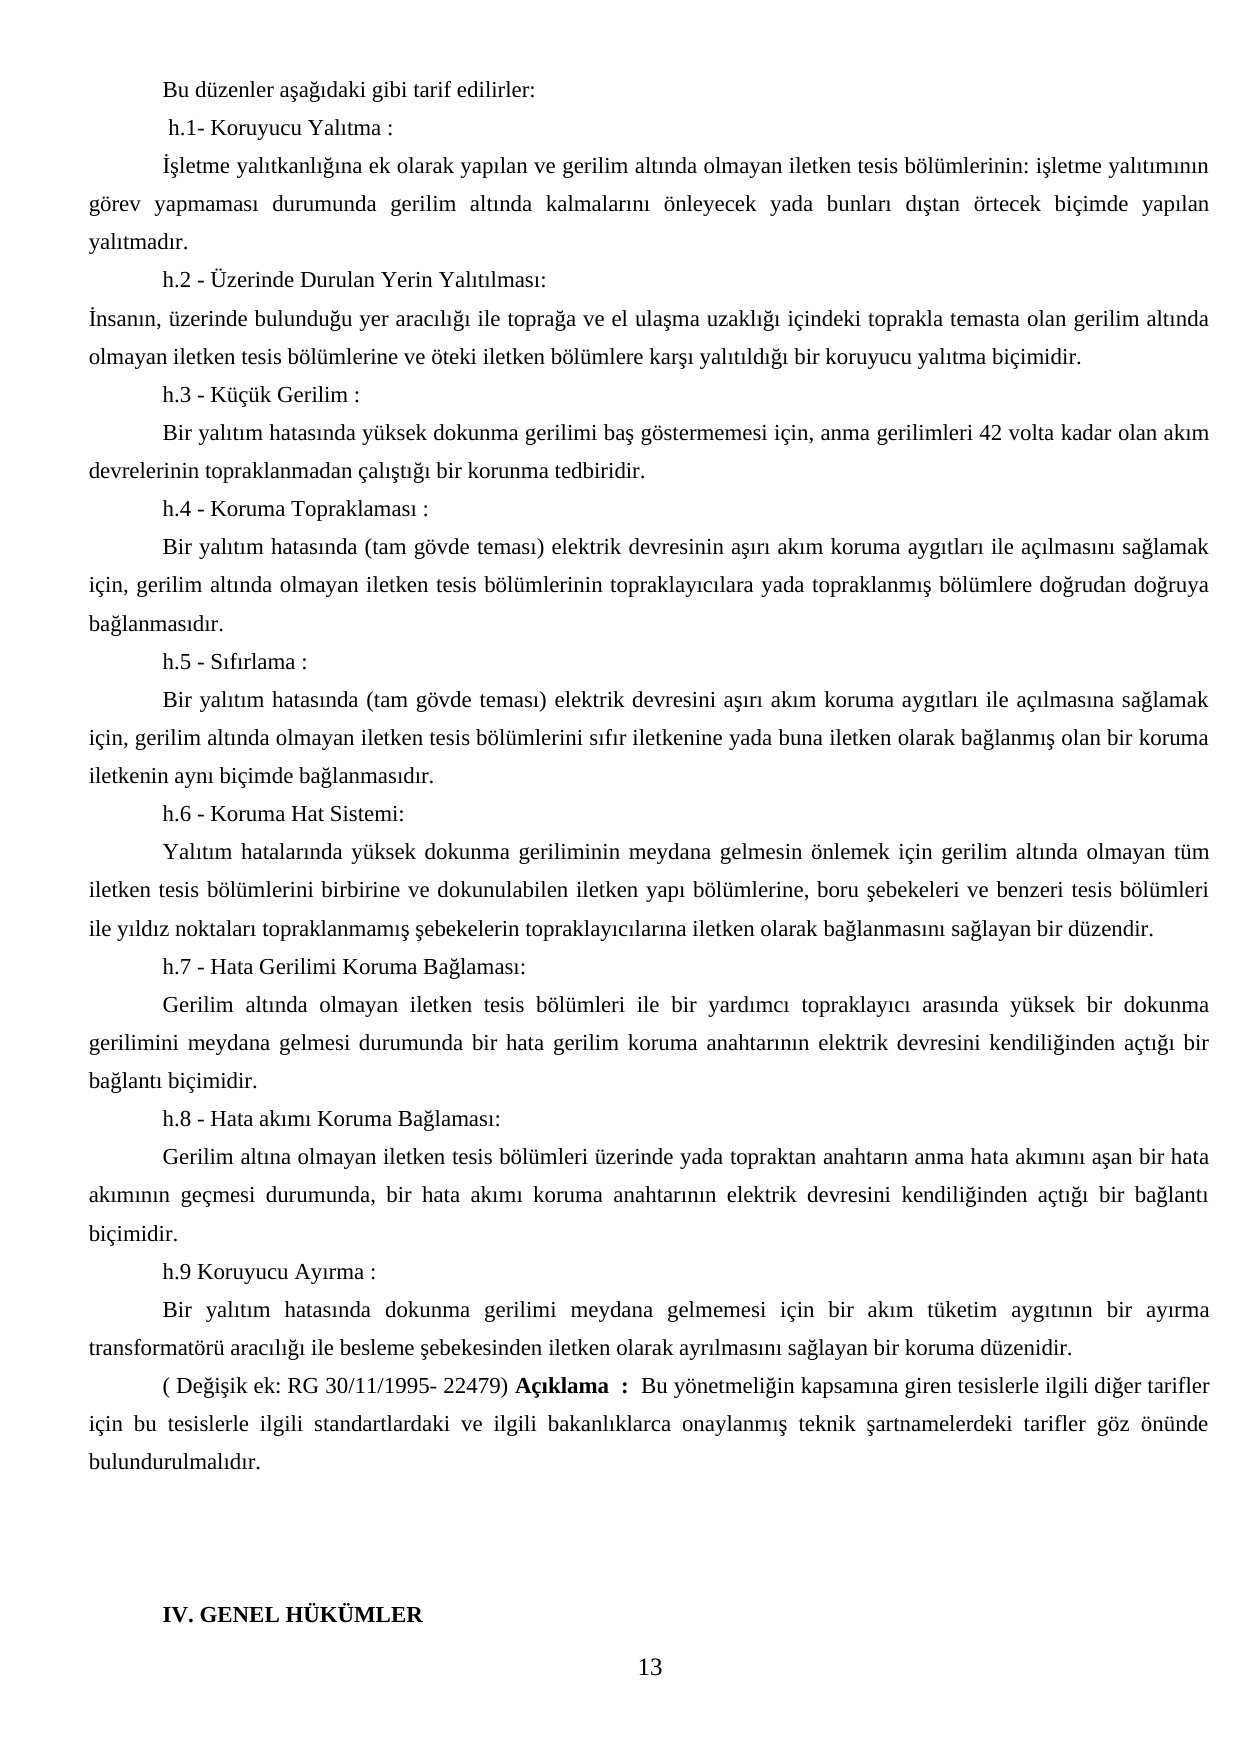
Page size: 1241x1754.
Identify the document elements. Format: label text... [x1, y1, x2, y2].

text h.1- Koruyucu Yalıtma : [88, 115, 1211, 140]
text h.5 - Sıfırlama : [88, 649, 1211, 674]
text h.8 - Hata akımı Koruma Bağlaması: [88, 1106, 1211, 1132]
text Gerilim altında olmayan iletken tesis bölümleri ile bir yardımcı topraklayıcı arasında yüksek bir dokunma gerilimini meydana gelmesi durumunda bir hata gerilim koruma anahtarının elektrik devresini kendiliğinden açtığı bir bağlantı biçimidir. [88, 992, 1211, 1093]
text ( Değişik ek: RG 30/11/1995- 22479) Açıklama : Bu yönetmeliğin kapsamına giren tesislerle ilgili diğer tarifler için bu tesislerle ilgili standartlardaki ve ilgili bakanlıklarca onaylanmış teknik şartnamelerdeki tarifler göz önünde bulundurulmalıdır. [88, 1373, 1211, 1475]
text İnsanın, üzerinde bulunduğu yer aracılığı ile toprağa ve el ulaşma uzaklığı içindeki toprakla temasta olan gerilim altında olmayan iletken tesis bölümlerine ve öteki iletken bölümlere karşı yalıtıldığı bir koruyucu yalıtma biçimidir. [88, 306, 1211, 369]
text h.9 Koruyucu Ayırma : [88, 1259, 1211, 1284]
text Yalıtım hatalarında yüksek dokunma geriliminin meydana gelmesin önlemek için gerilim altında olmayan tüm iletken tesis bölümlerini birbirine ve dokunulabilen iletken yapı bölümlerine, boru şebekeleri ve benzeri tesis bölümleri ile yıldız noktaları topraklanmamış şebekelerin topraklayıcılarına iletken olarak bağlanmasını sağlayan bir düzendir. [88, 839, 1211, 941]
text Bir yalıtım hatasında yüksek dokunma gerilimi baş göstermemesi için, anma gerilimleri 42 volta kadar olan akım devrelerinin topraklanmadan çalıştığı bir korunma tedbiridir. [88, 420, 1211, 483]
text Gerilim altına olmayan iletken tesis bölümleri üzerinde yada topraktan anahtarın anma hata akımını aşan bir hata akımının geçmesi durumunda, bir hata akımı koruma anahtarının elektrik devresini kendiliğinden açtığı bir bağlantı biçimidir. [88, 1144, 1211, 1246]
text h.6 - Koruma Hat Sistemi: [88, 801, 1211, 827]
text h.3 - Küçük Gerilim : [88, 382, 1211, 407]
text Bir yalıtım hatasında dokunma gerilimi meydana gelmemesi için bir akım tüketim aygıtının bir ayırma transformatörü aracılığı ile besleme şebekesinden iletken olarak ayrılmasını sağlayan bir koruma düzenidir. [88, 1297, 1211, 1360]
text IV. GENEL HÜKÜMLER [88, 1602, 1211, 1627]
text h.7 - Hata Gerilimi Koruma Bağlaması: [88, 954, 1211, 979]
text h.4 - Koruma Topraklaması : [88, 496, 1211, 522]
text Bu düzenler aşağıdaki gibi tarif edilirler: [88, 77, 1211, 102]
text İşletme yalıtkanlığına ek olarak yapılan ve gerilim altında olmayan iletken tesis bölümlerinin: işletme yalıtımının görev yapmaması durumunda gerilim altında kalmalarını önleyecek yada bunları dıştan örtecek biçimde yapılan yalıtmadır. [88, 153, 1211, 255]
text Bir yalıtım hatasında (tam gövde teması) elektrik devresini aşırı akım koruma aygıtları ile açılmasına sağlamak için, gerilim altında olmayan iletken tesis bölümlerini sıfır iletkenine yada buna iletken olarak bağlanmış olan bir koruma iletkenin aynı biçimde bağlanmasıdır. [88, 687, 1211, 788]
text h.2 - Üzerinde Durulan Yerin Yalıtılması: [88, 267, 1211, 293]
text Bir yalıtım hatasında (tam gövde teması) elektrik devresinin aşırı akım koruma aygıtları ile açılmasını sağlamak için, gerilim altında olmayan iletken tesis bölümlerinin topraklayıcılara yada topraklanmış bölümlere doğrudan doğruya bağlanmasıdır. [88, 534, 1211, 636]
